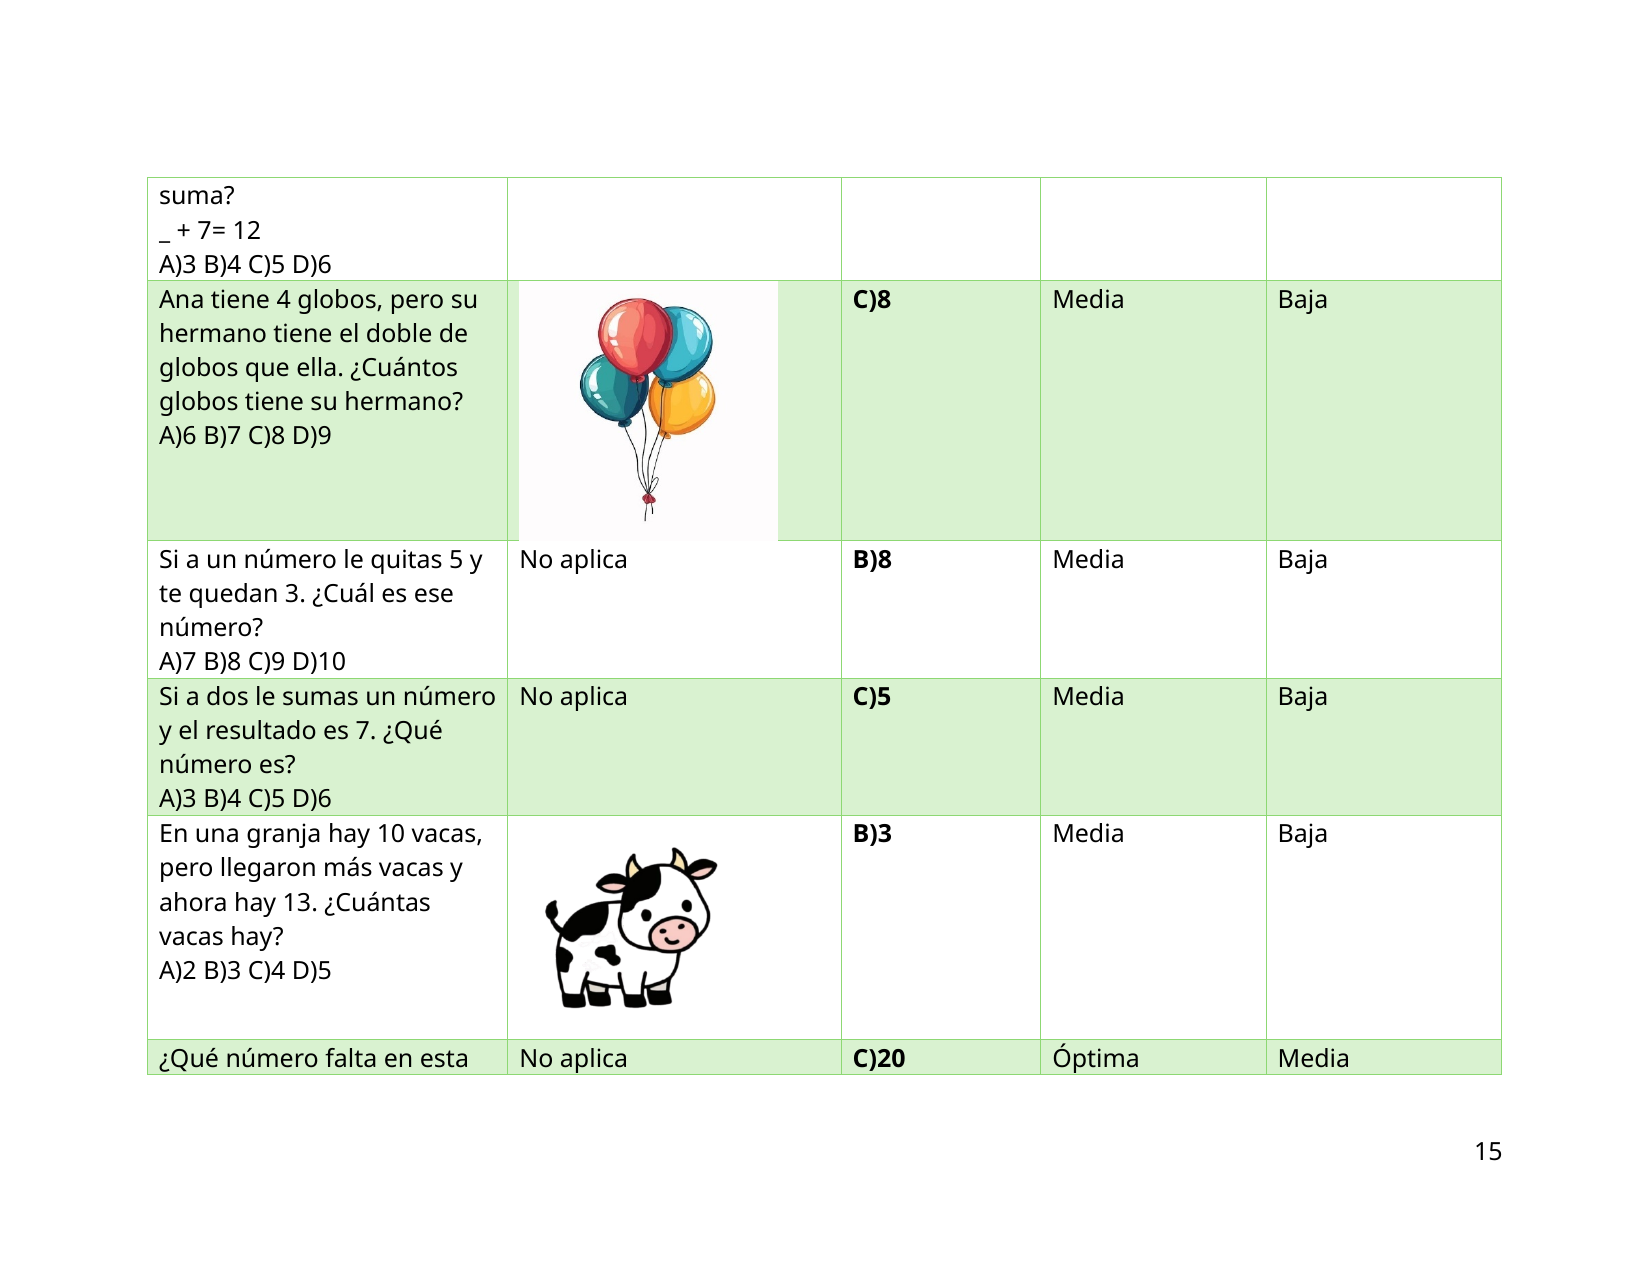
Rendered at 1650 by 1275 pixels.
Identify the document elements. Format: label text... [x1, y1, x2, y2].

table_cell ¿Qué número falta en esta [148, 1040, 507, 1074]
table_cell C)8 [842, 281, 1040, 540]
table_cell suma? _ + 7= 12 A)3 B)4 C)5 D)6 [148, 178, 507, 280]
table_cell Media [1041, 541, 1266, 678]
table_cell Baja [1267, 281, 1501, 540]
table_cell [1267, 178, 1501, 280]
table_cell No aplica [508, 541, 841, 678]
table_cell No aplica [508, 679, 841, 815]
table_cell No aplica [508, 1040, 841, 1074]
table_cell Baja [1267, 541, 1501, 678]
table_cell B)3 [842, 816, 1040, 1039]
table_cell Ana tiene 4 globos, pero su hermano tiene el doble de globos que ella. ¿Cuántos globos tiene su hermano? A)6 B)7 C)8 D)9 [148, 281, 507, 540]
table_cell Media [1041, 816, 1266, 1039]
table_cell [778, 281, 841, 540]
table_cell Media [1041, 281, 1266, 540]
table_cell [508, 178, 841, 280]
table_cell Si a un número le quitas 5 y te quedan 3. ¿Cuál es ese número? A)7 B)8 C)9 D)10 [148, 541, 507, 678]
table_cell Si a dos le sumas un número y el resultado es 7. ¿Qué número es? A)3 B)4 C)5 D)6 [148, 679, 507, 815]
picture [519, 816, 743, 1040]
table_cell [1041, 178, 1266, 280]
table_cell Media [1267, 1040, 1501, 1074]
table_cell [743, 816, 841, 1039]
table_cell C)5 [842, 679, 1040, 815]
table_cell [842, 178, 1040, 280]
table_cell C)20 [842, 1040, 1040, 1074]
table_cell B)8 [842, 541, 1040, 678]
table_cell En una granja hay 10 vacas, pero llegaron más vacas y ahora hay 13. ¿Cuántas vacas hay? A)2 B)3 C)4 D)5 [148, 816, 507, 1039]
table_cell [508, 816, 519, 1039]
table_cell Media [1041, 679, 1266, 815]
table_cell Óptima [1041, 1040, 1266, 1074]
table_cell Baja [1267, 816, 1501, 1039]
table_cell [508, 281, 519, 540]
picture [519, 281, 778, 541]
table_cell Baja [1267, 679, 1501, 815]
